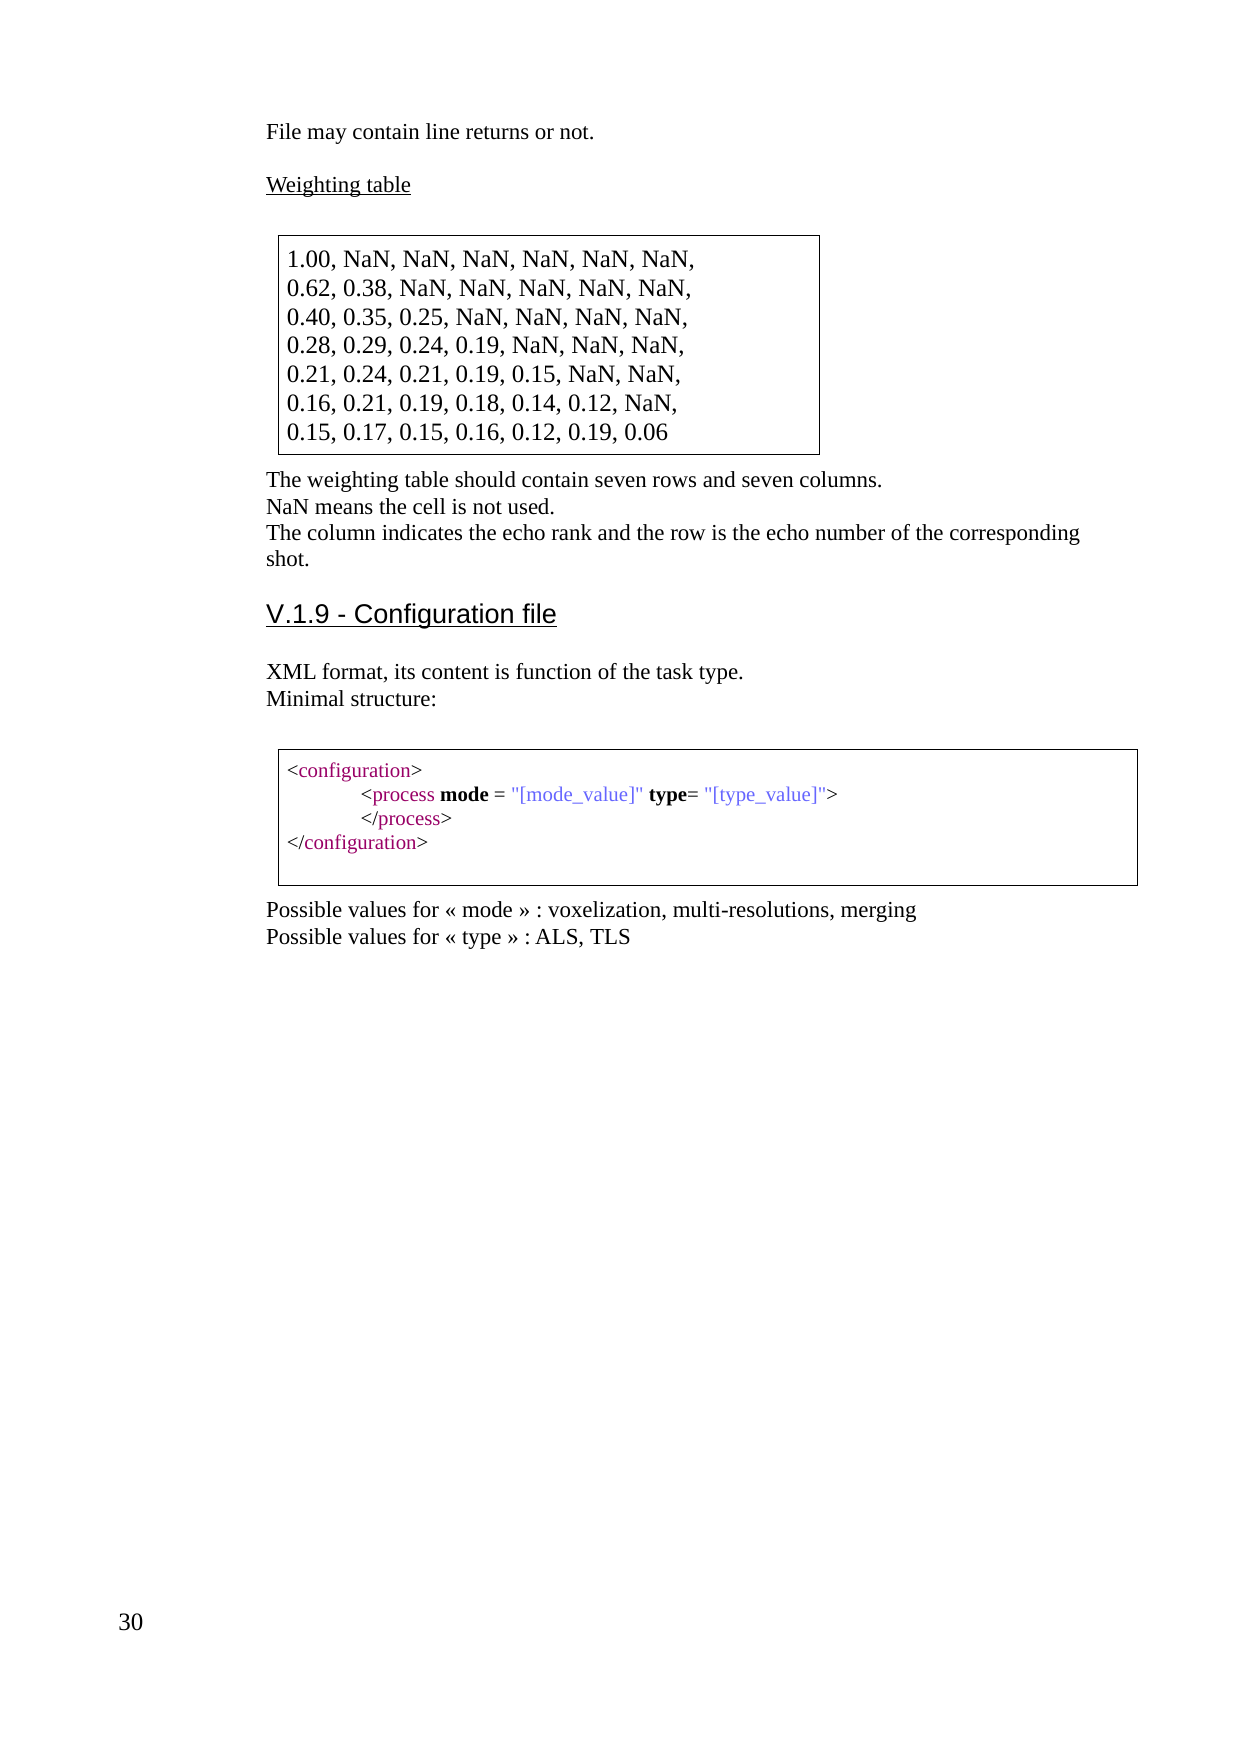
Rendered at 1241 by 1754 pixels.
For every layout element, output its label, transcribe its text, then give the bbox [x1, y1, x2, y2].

text 0.28, 0.29, 0.24, 0.19, NaN, NaN, NaN, [287, 331, 810, 359]
text 0.62, 0.38, NaN, NaN, NaN, NaN, NaN, [287, 273, 810, 302]
text Possible values for « mode » : voxelization, multi-resolutions, merging [266, 897, 1122, 923]
text <configuration> [287, 758, 1128, 782]
text Minimal structure: [266, 684, 1122, 711]
text File may contain line returns or not. [266, 118, 1122, 144]
text <process mode = "[mode_value]" type= "[type_value]"> [287, 782, 1128, 806]
text XML format, its content is function of the task type. [266, 658, 1122, 684]
text </process> [287, 806, 1128, 830]
text NaN means the cell is not used. [266, 493, 1122, 519]
text 0.15, 0.17, 0.15, 0.16, 0.12, 0.19, 0.06 [287, 417, 810, 446]
subtitle V.1.9 - Configuration file [266, 598, 1122, 629]
text 0.21, 0.24, 0.21, 0.19, 0.15, NaN, NaN, [287, 359, 810, 388]
text 0.40, 0.35, 0.25, NaN, NaN, NaN, NaN, [287, 302, 810, 331]
text Possible values for « type » : ALS, TLS [266, 923, 1122, 949]
text Weighting table [266, 171, 1122, 197]
text 1.00, NaN, NaN, NaN, NaN, NaN, NaN, [287, 244, 810, 273]
text The column indicates the echo rank and the row is the echo number of the corresponding shot. [266, 519, 1122, 572]
text </configuration> [287, 830, 1128, 854]
text The weighting table should contain seven rows and seven columns. [266, 466, 1122, 493]
text 0.16, 0.21, 0.19, 0.18, 0.14, 0.12, NaN, [287, 388, 810, 417]
